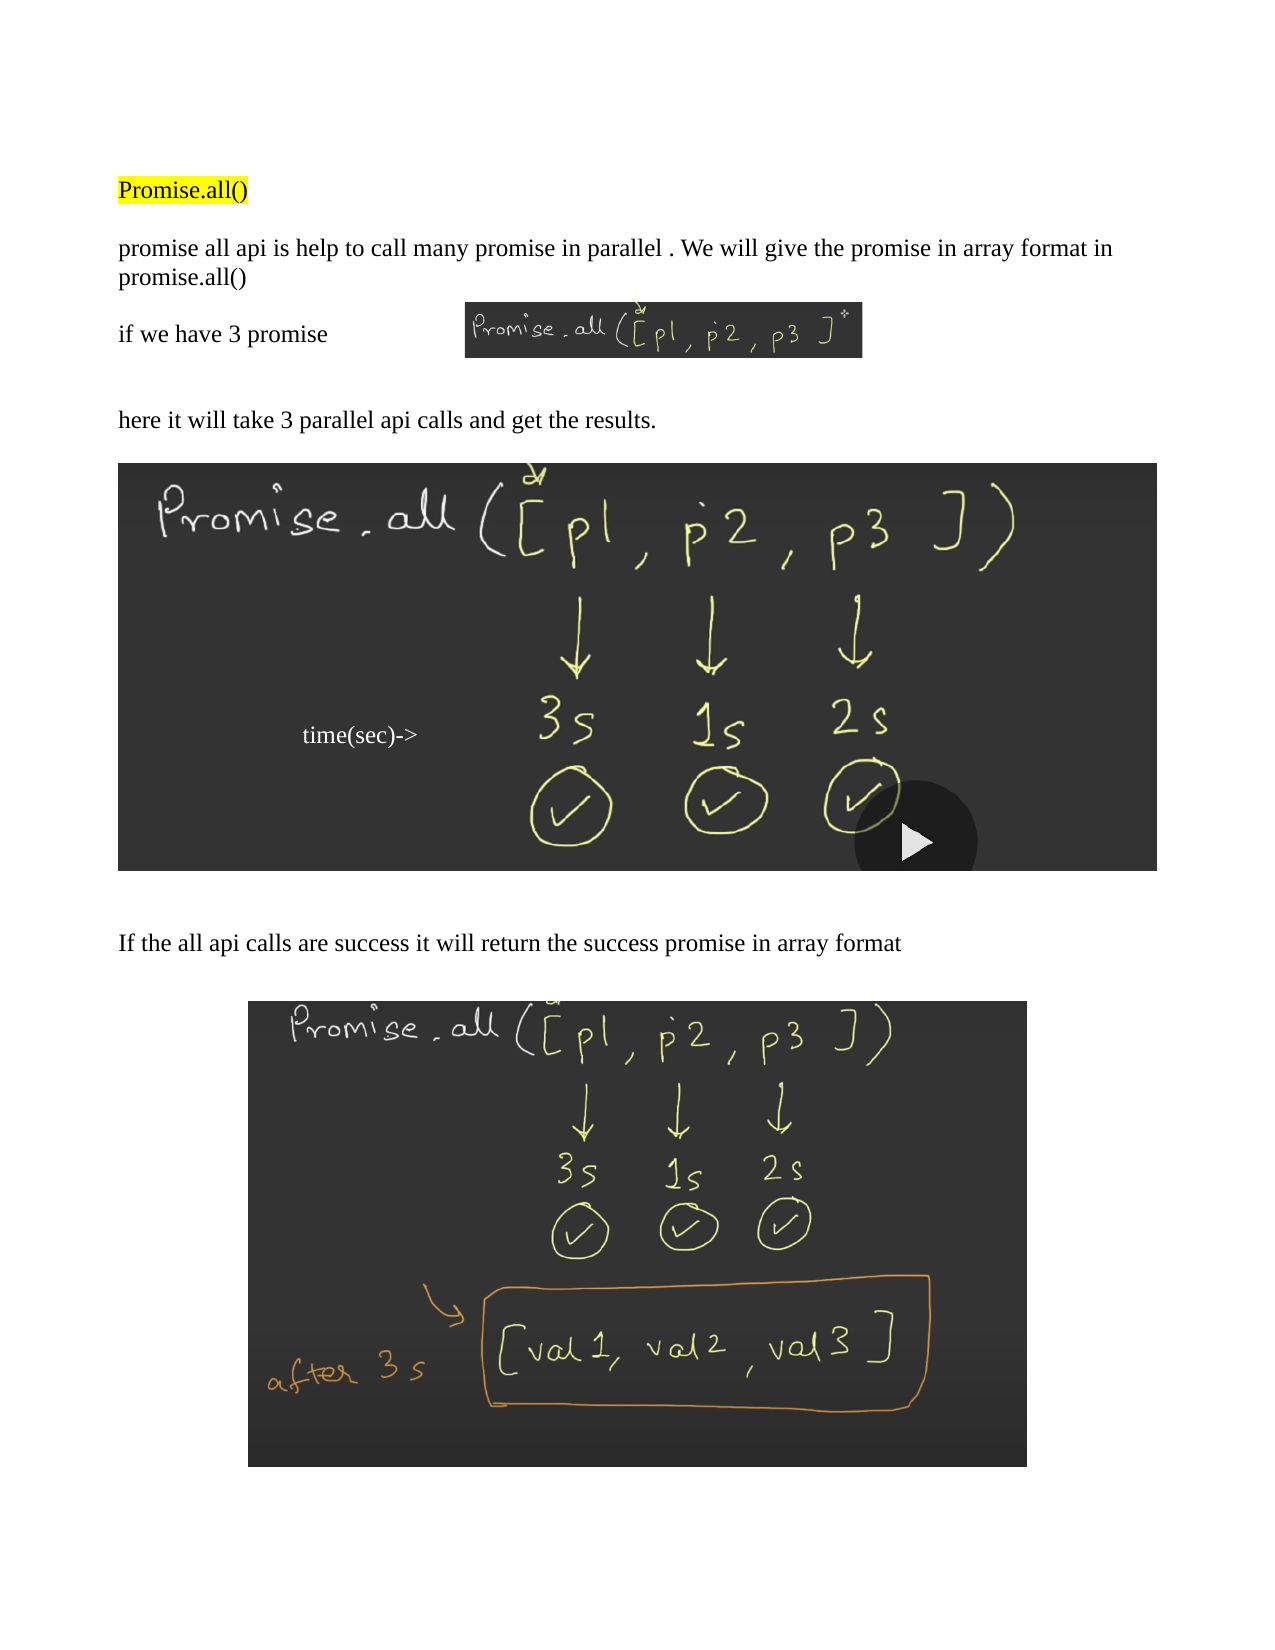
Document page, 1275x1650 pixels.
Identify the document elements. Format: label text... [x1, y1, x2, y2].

picture [464, 302, 863, 358]
text Promise.all() [118, 176, 1157, 204]
text promise all api is help to call many promise in parallel . We will give the promise in array format in promise.all() [118, 233, 1157, 291]
picture [118, 463, 1157, 871]
text if we have 3 promise [118, 319, 1157, 406]
picture [248, 1001, 1027, 1467]
text [118, 957, 1157, 1475]
text If the all api calls are success it will return the success promise in array format [118, 928, 1157, 957]
text here it will take 3 parallel api calls and get the results. [118, 406, 1157, 434]
